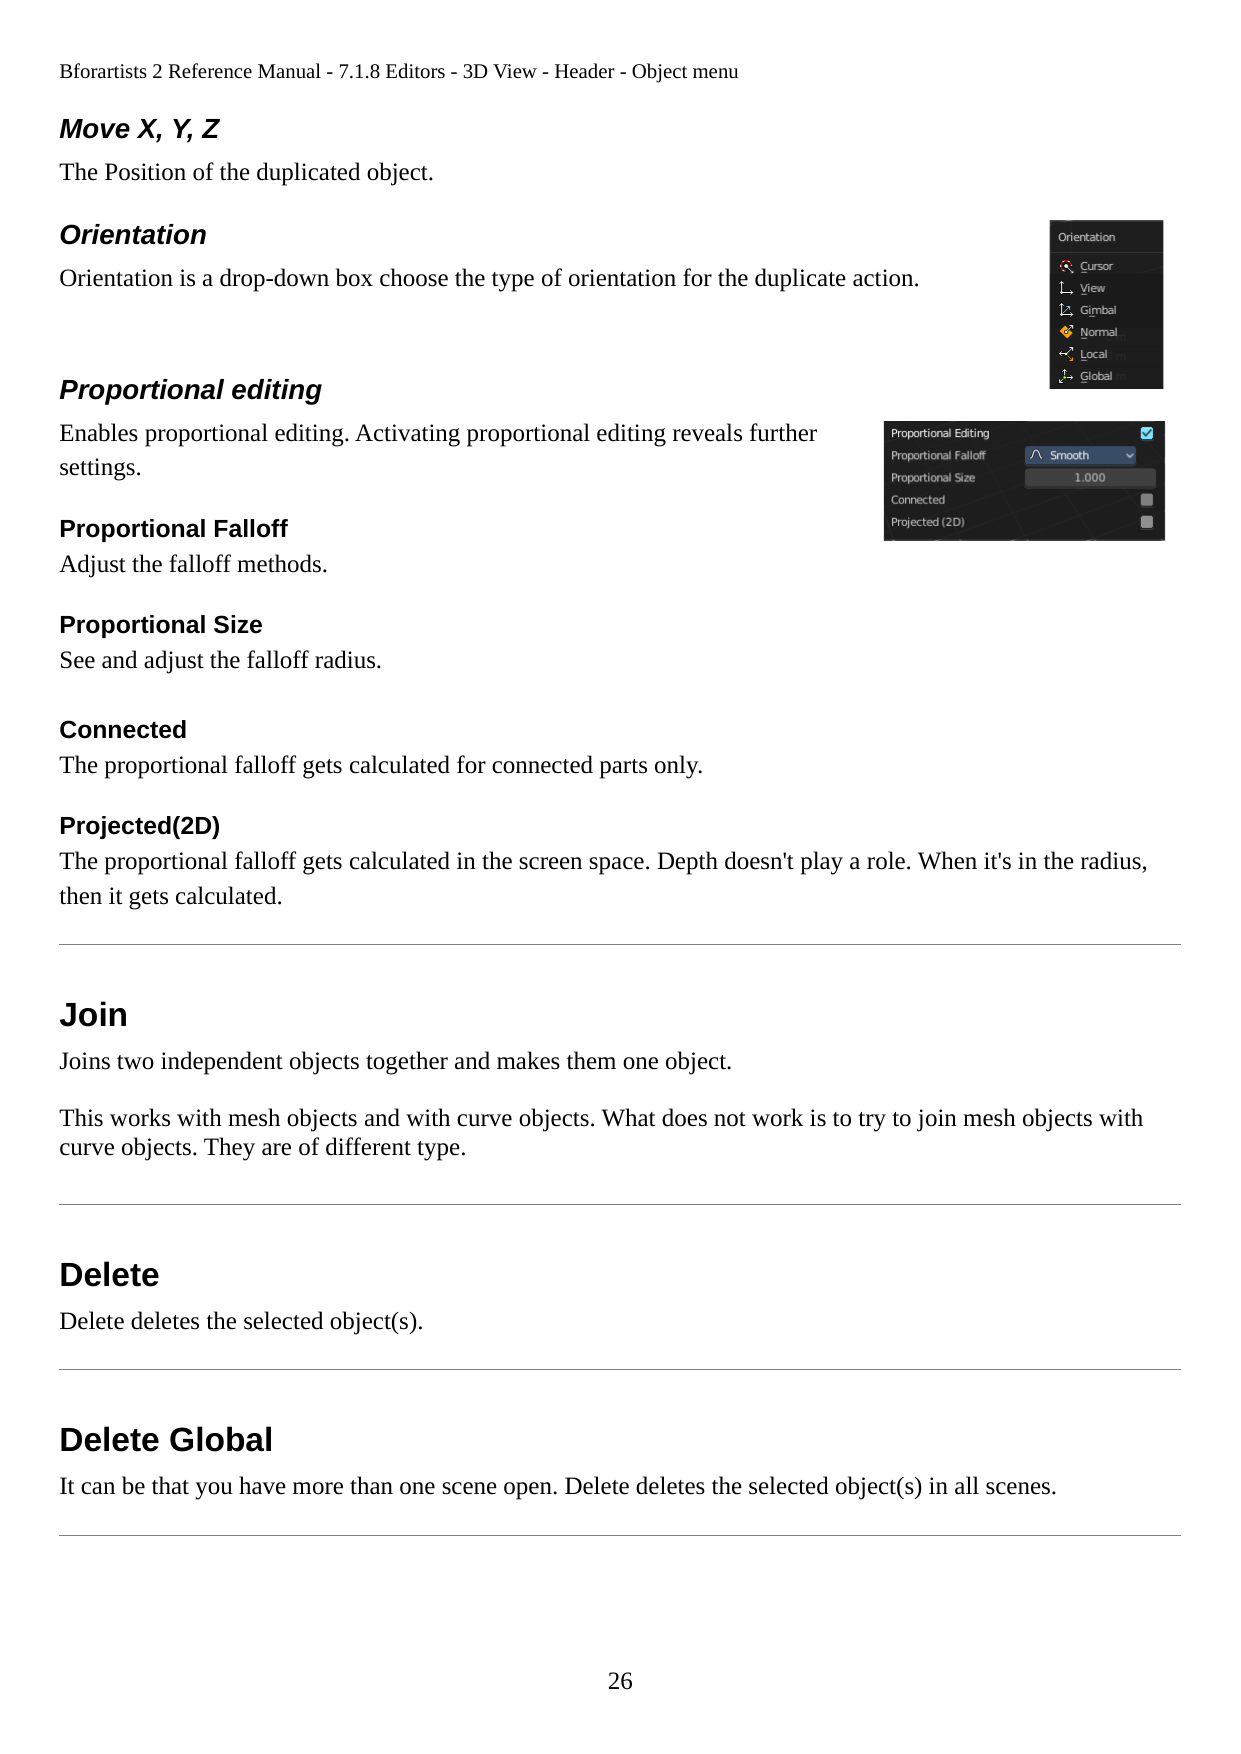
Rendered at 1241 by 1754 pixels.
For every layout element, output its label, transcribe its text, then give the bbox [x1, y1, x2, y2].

subtitle Proportional Falloff [59, 514, 1181, 542]
subtitle Proportional Size [59, 610, 1181, 639]
text The proportional falloff gets calculated for connected parts only. [59, 750, 1181, 779]
text This works with mesh objects and with curve objects. What does not work is to try to join mesh objects with curve objects. They are of different type. [59, 1103, 1181, 1161]
picture [883, 421, 1166, 541]
subtitle Orientation [59, 218, 1181, 250]
picture [1049, 220, 1164, 389]
subtitle Delete Global [59, 1420, 1181, 1458]
text Joins two independent objects together and makes them one object. [59, 1046, 1181, 1075]
text Delete deletes the selected object(s). [59, 1306, 1181, 1334]
subtitle Move X, Y, Z [59, 113, 1181, 144]
text See and adjust the falloff radius. [59, 645, 1181, 674]
text The proportional falloff gets calculated in the screen space. Depth doesn't play a role. When it's in the radius, then it gets calculated. [59, 846, 1181, 909]
subtitle Connected [59, 715, 1181, 744]
subtitle Delete [59, 1255, 1181, 1293]
text Orientation is a drop-down box choose the type of orientation for the duplicate action. [59, 263, 1049, 292]
subtitle Projected(2D) [59, 811, 1181, 840]
subtitle Join [59, 995, 1181, 1033]
text Enables proportional editing. Activating proportional editing reveals further settings. [59, 418, 1181, 481]
subtitle Proportional editing [59, 373, 1181, 405]
text It can be that you have more than one scene open. Delete deletes the selected object(s) in all scenes. [59, 1471, 1181, 1500]
text Adjust the falloff methods. [59, 549, 1181, 577]
text The Position of the duplicated object. [59, 157, 1181, 186]
